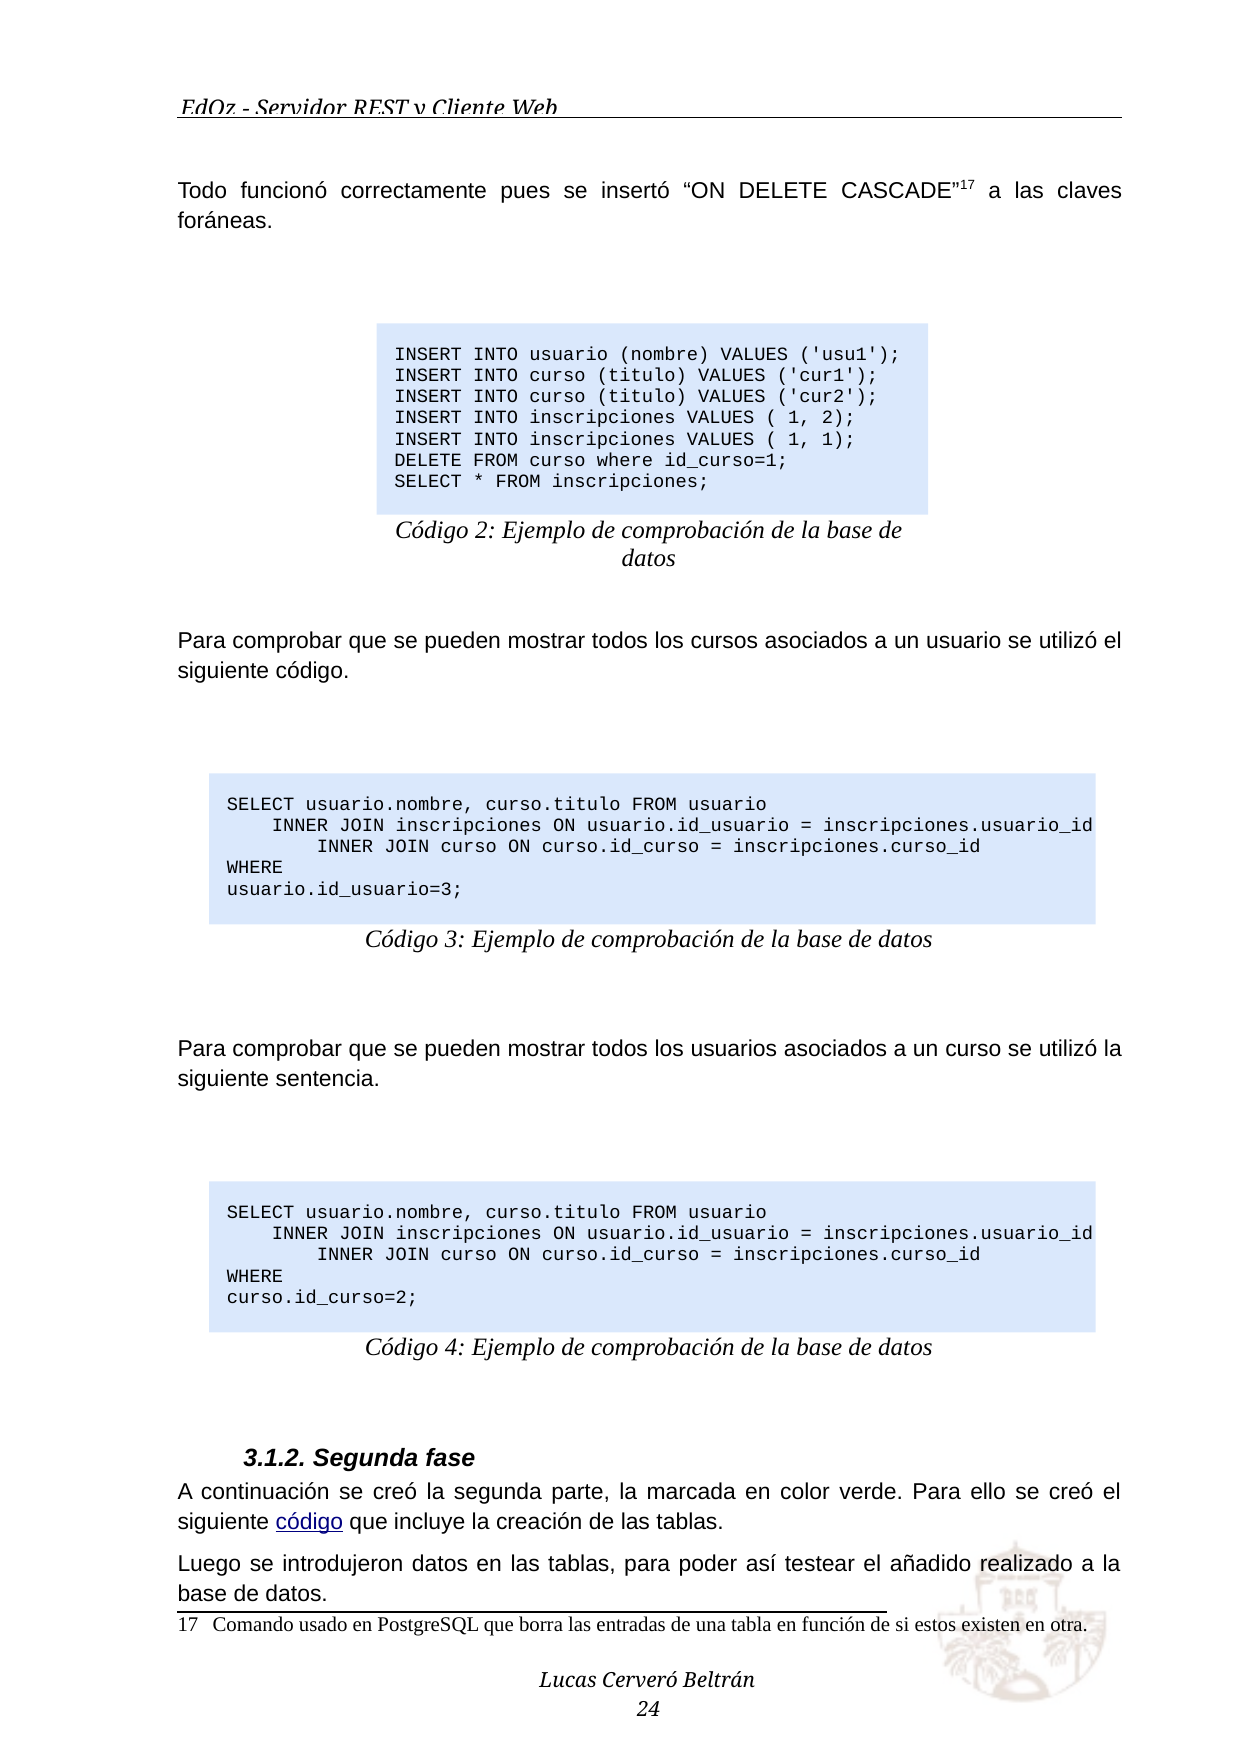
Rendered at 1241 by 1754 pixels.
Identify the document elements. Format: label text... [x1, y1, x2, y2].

text Código 3: Ejemplo de comprobación de la base de datos [204, 781, 1096, 953]
text A continuación se creó la segunda parte, la marcada en color verde. Para ello se creó el siguiente código que incluye la creación de las tablas. [177, 1478, 1122, 1534]
text Para comprobar que se pueden mostrar todos los usuarios asociados a un curso se utilizó la siguiente sentencia. [177, 1035, 1122, 1092]
text Comando usado en PostgreSQL que borra las entradas de una tabla en función de si estos existen en otra. [177, 1612, 1122, 1636]
text Código 4: Ejemplo de comprobación de la base de datos [204, 1189, 1096, 1361]
text Para comprobar que se pueden mostrar todos los cursos asociados a un usuario se utilizó el siguiente código. [177, 627, 1122, 684]
text Código 2: Ejemplo de comprobación de la base de datos [371, 331, 928, 572]
list Segunda fase [177, 1443, 1122, 1472]
text Luego se introdujeron datos en las tablas, para poder así testear el añadido realizado a la base de datos. [177, 1550, 1122, 1607]
text Todo funcionó correctamente pues se insertó “ON DELETE CASCADE” a las claves foráneas. [177, 177, 1122, 234]
